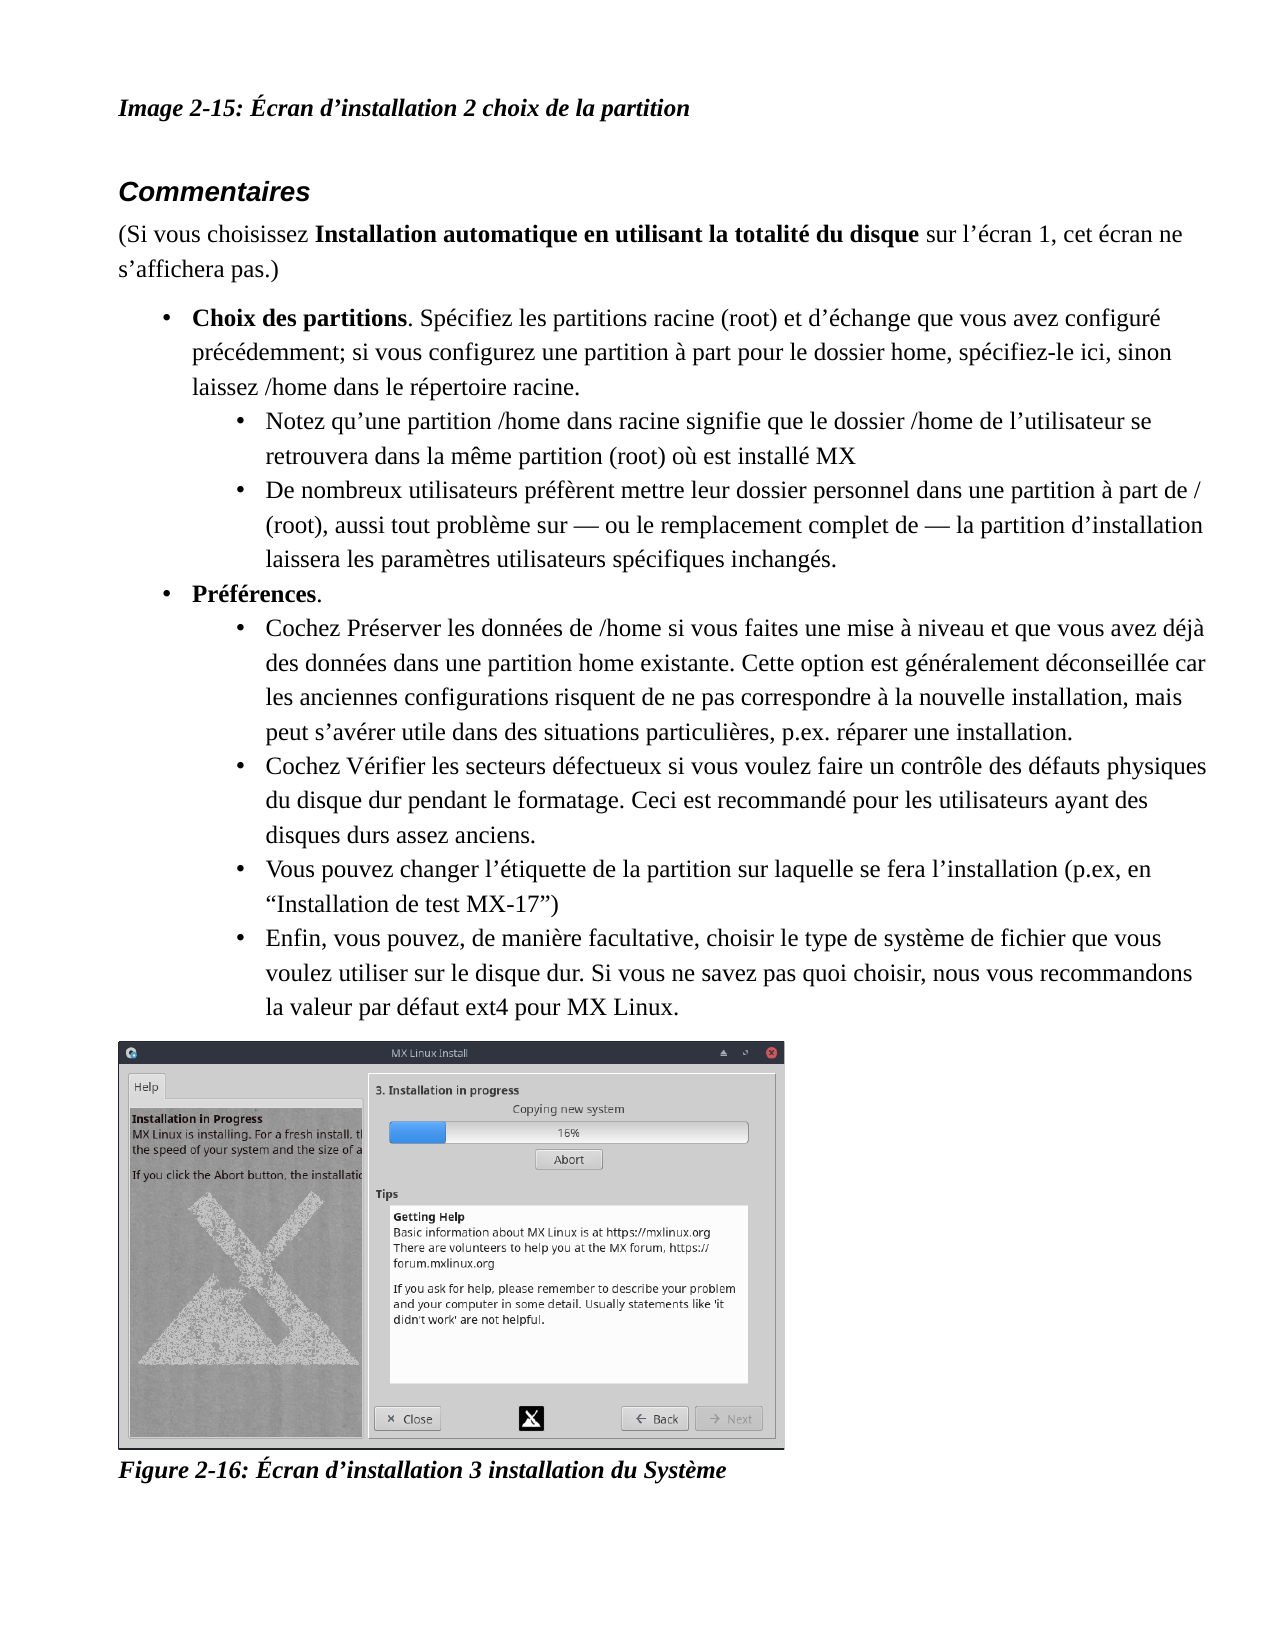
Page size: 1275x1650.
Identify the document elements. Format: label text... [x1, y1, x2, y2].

picture [118, 1041, 785, 1450]
list Préférences. [162, 579, 1216, 607]
list De nombreux utilisateurs préfèrent mettre leur dossier personnel dans une partition à part de / (root), aussi tout problème sur — ou le remplacement complet de — la partition d’installation laissera les paramètres utilisateurs spécifiques inchangés. [236, 475, 1216, 573]
text Image 2-15: Écran d’installation 2 choix de la partition [118, 93, 1216, 157]
list Choix des partitions. Spécifiez les partitions racine (root) et d’échange que vous avez configuré précédemment; si vous configurez une partition à part pour le dossier home, spécifiez-le ici, sinon laissez /home dans le répertoire racine. [162, 303, 1216, 401]
list Cochez Vérifier les secteurs défectueux si vous voulez faire un contrôle des défauts physiques du disque dur pendant le formatage. Ceci est recommandé pour les utilisateurs ayant des disques durs assez anciens. [236, 751, 1216, 849]
subtitle Commentaires [118, 175, 1216, 207]
list Notez qu’une partition /home dans racine signifie que le dossier /home de l’utilisateur se retrouvera dans la même partition (root) où est installé MX [236, 406, 1216, 469]
text Figure 2-16: Écran d’installation 3 installation du Système [118, 1455, 1216, 1484]
list Cochez Préserver les données de /home si vous faites une mise à niveau et que vous avez déjà des données dans une partition home existante. Cette option est généralement déconseillée car les anciennes configurations risquent de ne pas correspondre à la nouvelle installation, mais peut s’avérer utile dans des situations particulières, p.ex. réparer une installation. [236, 613, 1216, 745]
list Vous pouvez changer l’étiquette de la partition sur laquelle se fera l’installation (p.ex, en “Installation de test MX-17”) [236, 854, 1216, 918]
list Enfin, vous pouvez, de manière facultative, choisir le type de système de fichier que vous voulez utiliser sur le disque dur. Si vous ne savez pas quoi choisir, nous vous recommandons la valeur par défaut ext4 pour MX Linux. [236, 923, 1216, 1021]
text (Si vous choisissez Installation automatique en utilisant la totalité du disque sur l’écran 1, cet écran ne s’affichera pas.) [118, 219, 1216, 283]
